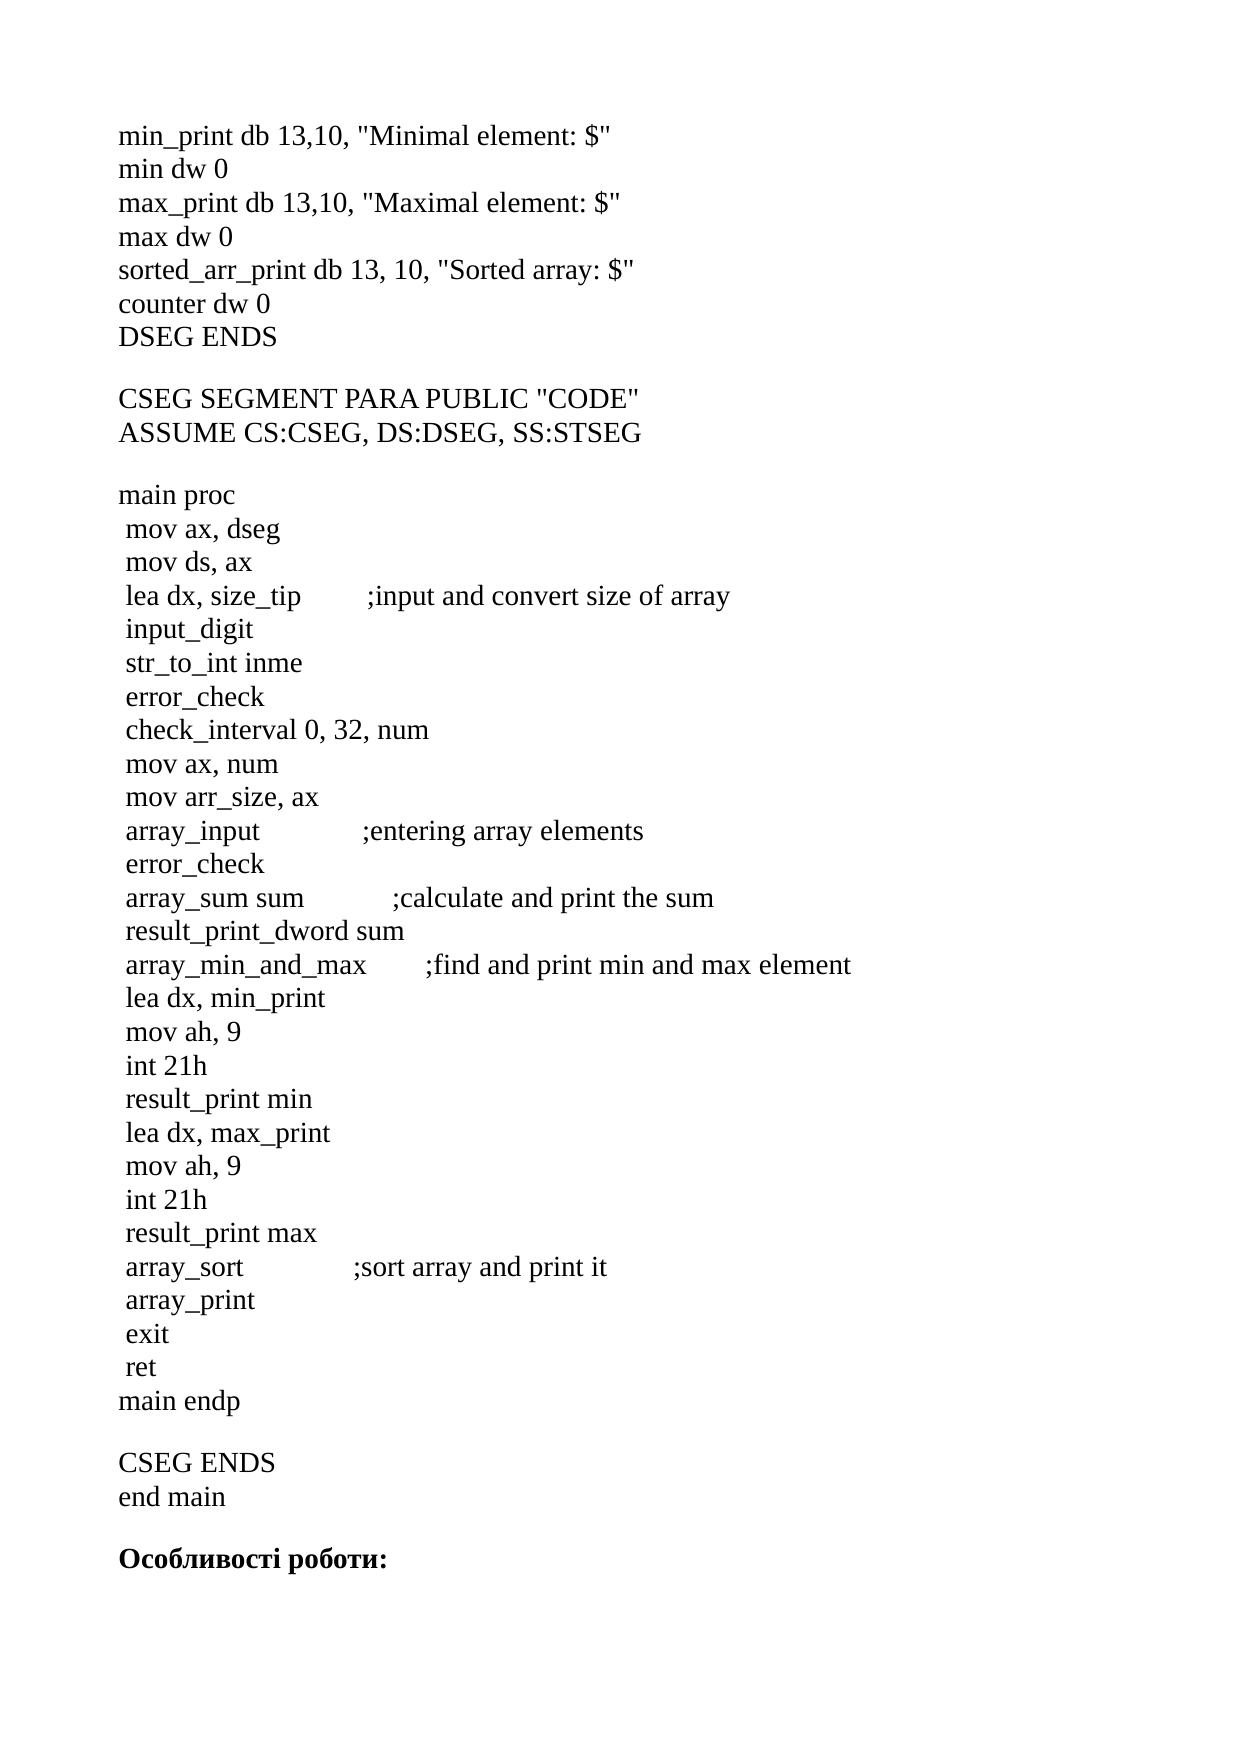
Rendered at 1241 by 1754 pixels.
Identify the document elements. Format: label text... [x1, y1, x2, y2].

text input_digit [118, 612, 1122, 645]
text mov arr_size, ax [118, 779, 1122, 813]
text array_sort ;sort array and print it [118, 1249, 1122, 1282]
text min dw 0 [118, 152, 1122, 185]
text ASSUME CS:CSEG, DS:DSEG, SS:STSEG [118, 415, 1122, 449]
text sorted_arr_print db 13, 10, "Sorted array: $" [118, 252, 1122, 286]
text CSEG SEGMENT PARA PUBLIC "CODE" [118, 382, 1122, 415]
text int 21h [118, 1182, 1122, 1215]
text result_print min [118, 1081, 1122, 1115]
text Особливості роботи: [118, 1541, 1122, 1575]
text mov ah, 9 [118, 1014, 1122, 1048]
text main proc [118, 477, 1122, 511]
text error_check [118, 679, 1122, 712]
text str_to_int inme [118, 645, 1122, 679]
text ret [118, 1349, 1122, 1383]
text lea dx, size_tip ;input and convert size of array [118, 578, 1122, 612]
text array_print [118, 1282, 1122, 1316]
text array_input ;entering array elements [118, 813, 1122, 846]
text counter dw 0 [118, 286, 1122, 319]
text array_sum sum ;calculate and print the sum [118, 880, 1122, 913]
text end main [118, 1479, 1122, 1512]
text int 21h [118, 1048, 1122, 1081]
text lea dx, min_print [118, 981, 1122, 1014]
text DSEG ENDS [118, 319, 1122, 353]
text mov ax, dseg [118, 511, 1122, 544]
text mov ax, num [118, 746, 1122, 779]
text result_print max [118, 1215, 1122, 1249]
text mov ds, ax [118, 544, 1122, 578]
text CSEG ENDS [118, 1445, 1122, 1479]
text lea dx, max_print [118, 1115, 1122, 1148]
text mov ah, 9 [118, 1148, 1122, 1182]
text main endp [118, 1383, 1122, 1417]
text array_min_and_max ;find and print min and max element [118, 947, 1122, 981]
text error_check [118, 846, 1122, 880]
text result_print_dword sum [118, 913, 1122, 947]
text exit [118, 1316, 1122, 1349]
text max dw 0 [118, 219, 1122, 252]
text max_print db 13,10, "Maximal element: $" [118, 185, 1122, 219]
text min_print db 13,10, "Minimal element: $" [118, 118, 1122, 152]
text check_interval 0, 32, num [118, 712, 1122, 746]
